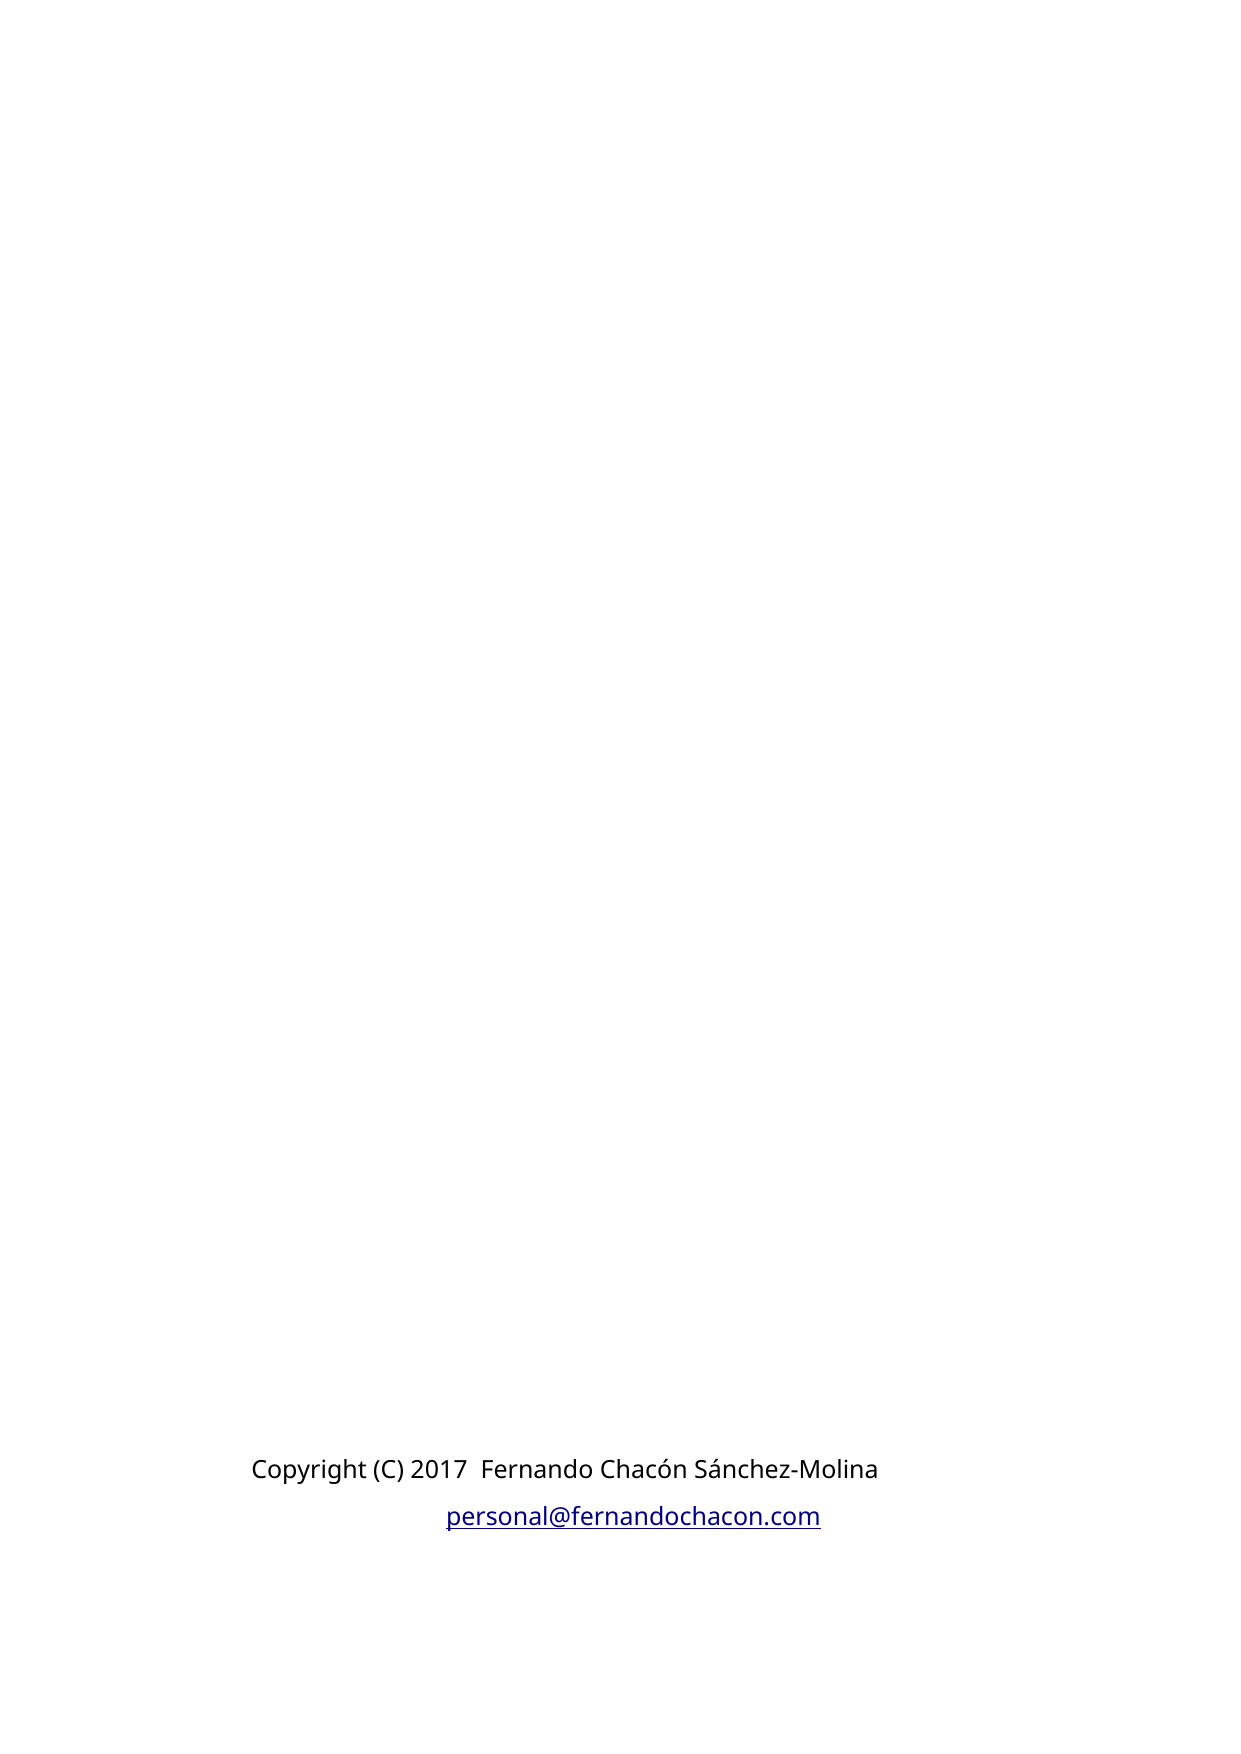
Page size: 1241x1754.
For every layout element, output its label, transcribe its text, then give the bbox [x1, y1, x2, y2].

text personal@fernandochacon.com [177, 1499, 1063, 1533]
text Copyright (C) 2017 Fernando Chacón Sánchez-Molina [177, 1452, 1063, 1486]
